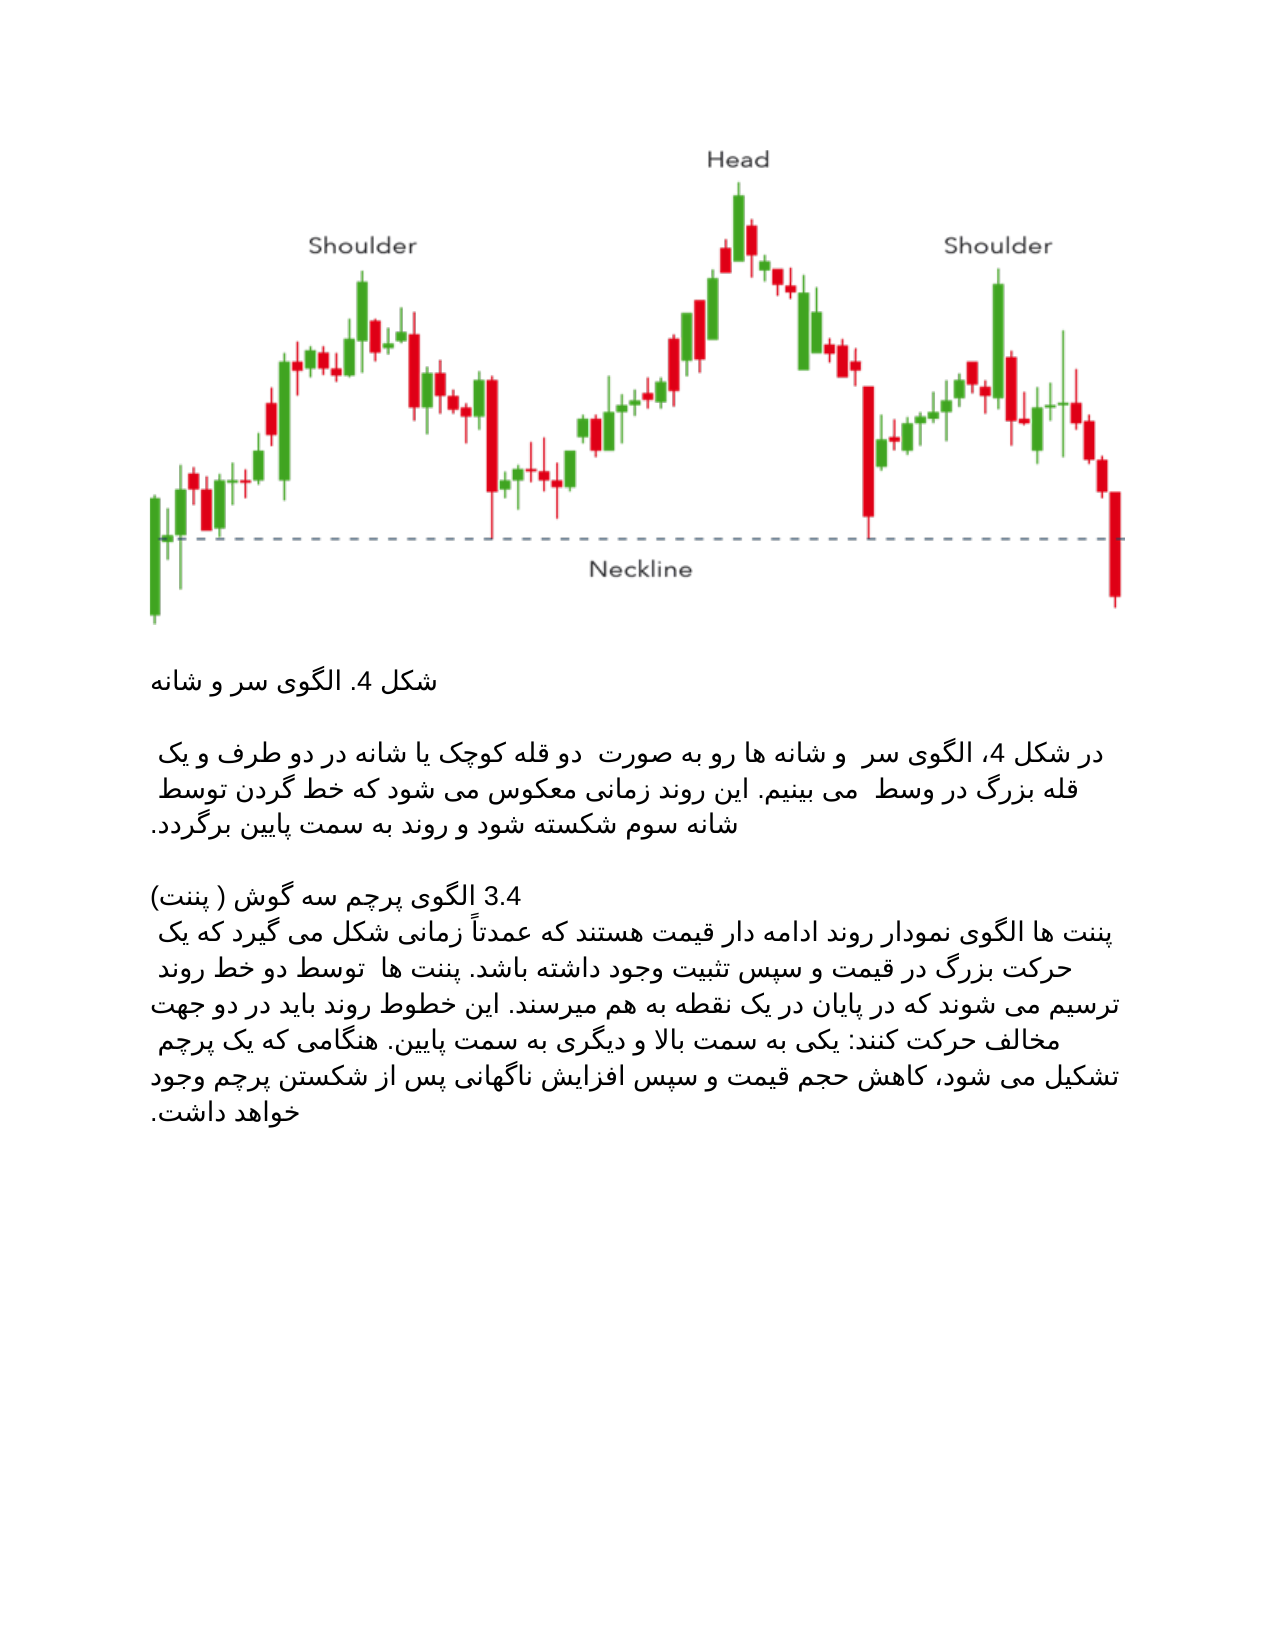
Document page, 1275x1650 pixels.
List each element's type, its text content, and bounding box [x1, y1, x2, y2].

text شکل 4. الگوی سر و شانه [150, 665, 1125, 696]
text پننت ها الگوی نمودار روند ادامه دار قیمت هستند که عمدتاً زمانی شکل می گیرد که یک حرکت بزرگ در قیمت و سپس تثبیت وجود داشته باشد. پننت ها توسط دو خط روند ترسیم می شوند که در پایان در یک نقطه به هم میرسند. این خطوط روند باید در دو جهت مخالف حرکت کنند: یکی به سمت بالا و دیگری به سمت پایین. هنگامی که یک پرچم تشکیل می شود، کاهش حجم قیمت و سپس افزایش ناگهانی پس از شکستن پرچم وجود خواهد داشت. [150, 916, 1125, 1127]
text در شکل 4، الگوی سر و شانه ها رو به صورت دو قله کوچک یا شانه در دو طرف و یک قله بزرگ در وسط می بینیم. این روند زمانی معکوس می شود که خط گردن توسط شانه سوم شکسته شود و روند به سمت پایین برگردد. [150, 737, 1125, 840]
text 3.4 الگوی پرچم سه گوش ( پننت) [150, 880, 1125, 912]
